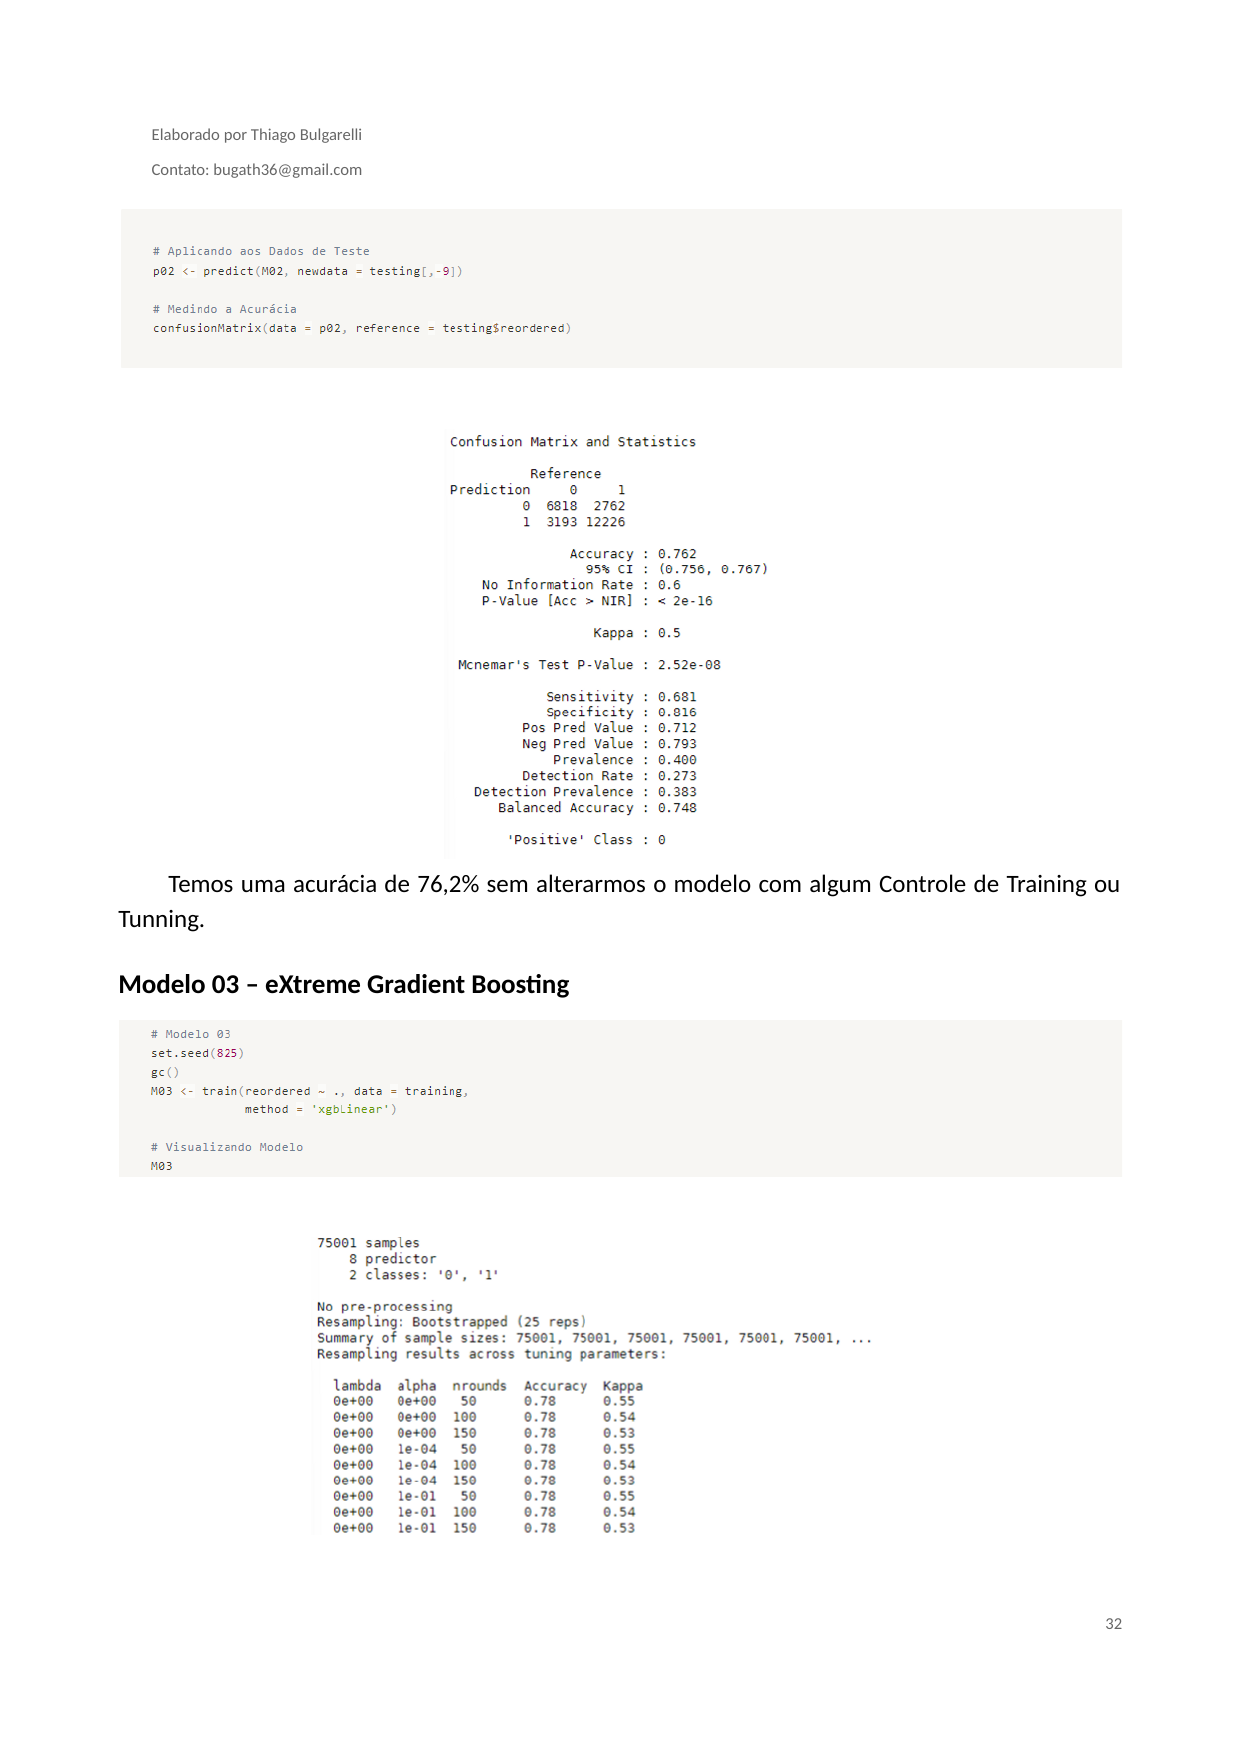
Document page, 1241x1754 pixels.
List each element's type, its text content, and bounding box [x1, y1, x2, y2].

picture [309, 1237, 931, 1535]
picture [118, 209, 1123, 368]
picture [118, 1020, 1123, 1177]
text Temos uma acurácia de 76,2% sem alterarmos o modelo com algum Controle de Training ou Tunning. [118, 868, 1122, 934]
subtitle Modelo 03 – eXtreme Gradient Boosting [118, 967, 1122, 1000]
